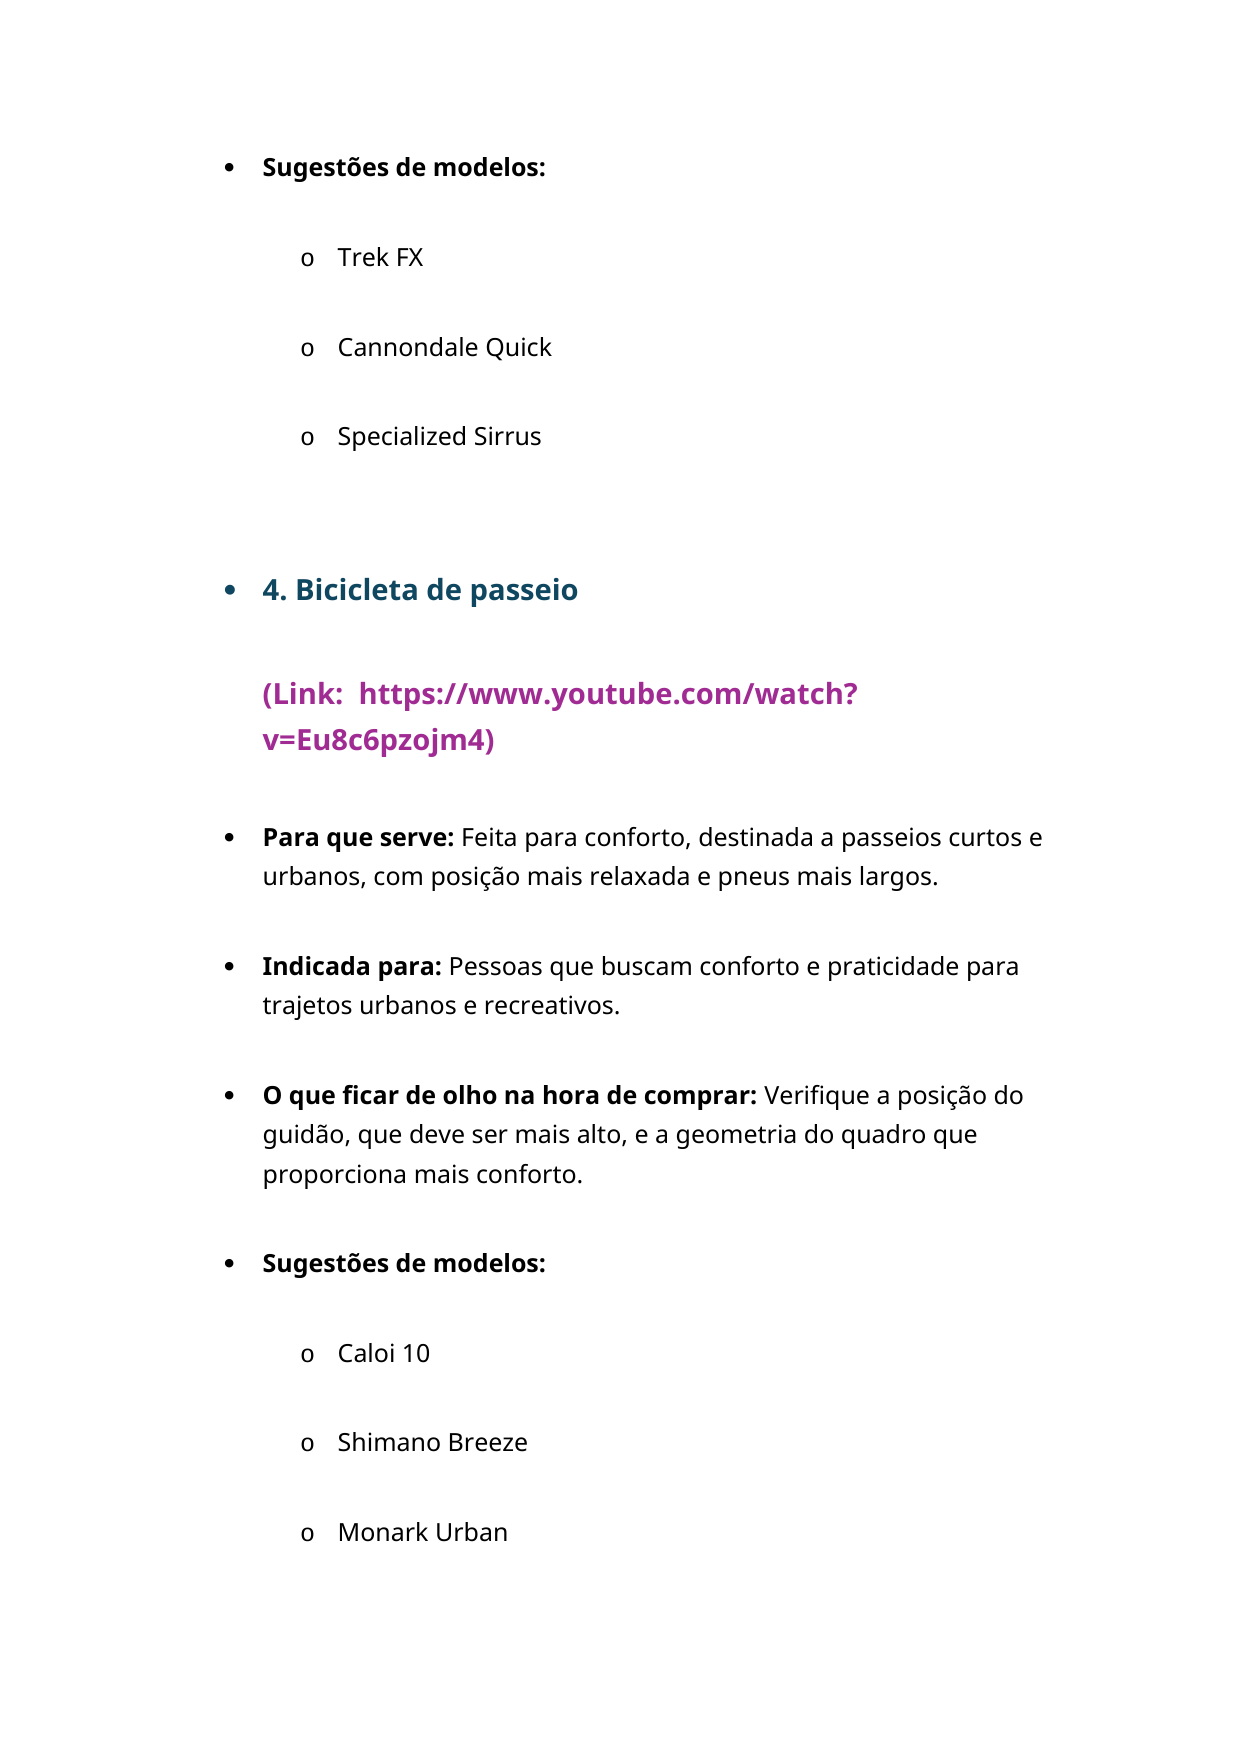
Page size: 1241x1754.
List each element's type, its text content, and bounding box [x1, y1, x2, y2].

list 4. Bicicleta de passeio [225, 569, 1090, 609]
list Cannondale Quick [300, 329, 1090, 363]
list Specialized Sirrus [300, 419, 1090, 453]
list Sugestões de modelos: [225, 150, 1090, 184]
list Sugestões de modelos: [225, 1246, 1090, 1280]
list Caloi 10 [300, 1335, 1090, 1370]
list Shimano Breeze [300, 1425, 1090, 1459]
subtitle (Link: https://www.youtube.com/watch?v=Eu8c6pzojm4) [262, 673, 1090, 759]
list Monark Urban [300, 1515, 1090, 1549]
list Trek FX [300, 239, 1090, 274]
list Para que serve: Feita para conforto, destinada a passeios curtos e urbanos, com posição mais relaxada e pneus mais largos. [225, 819, 1090, 893]
list Indicada para: Pessoas que buscam conforto e praticidade para trajetos urbanos e recreativos. [225, 948, 1090, 1022]
list O que ficar de olho na hora de comprar: Verifique a posição do guidão, que deve ser mais alto, e a geometria do quadro que proporciona mais conforto. [225, 1077, 1090, 1191]
